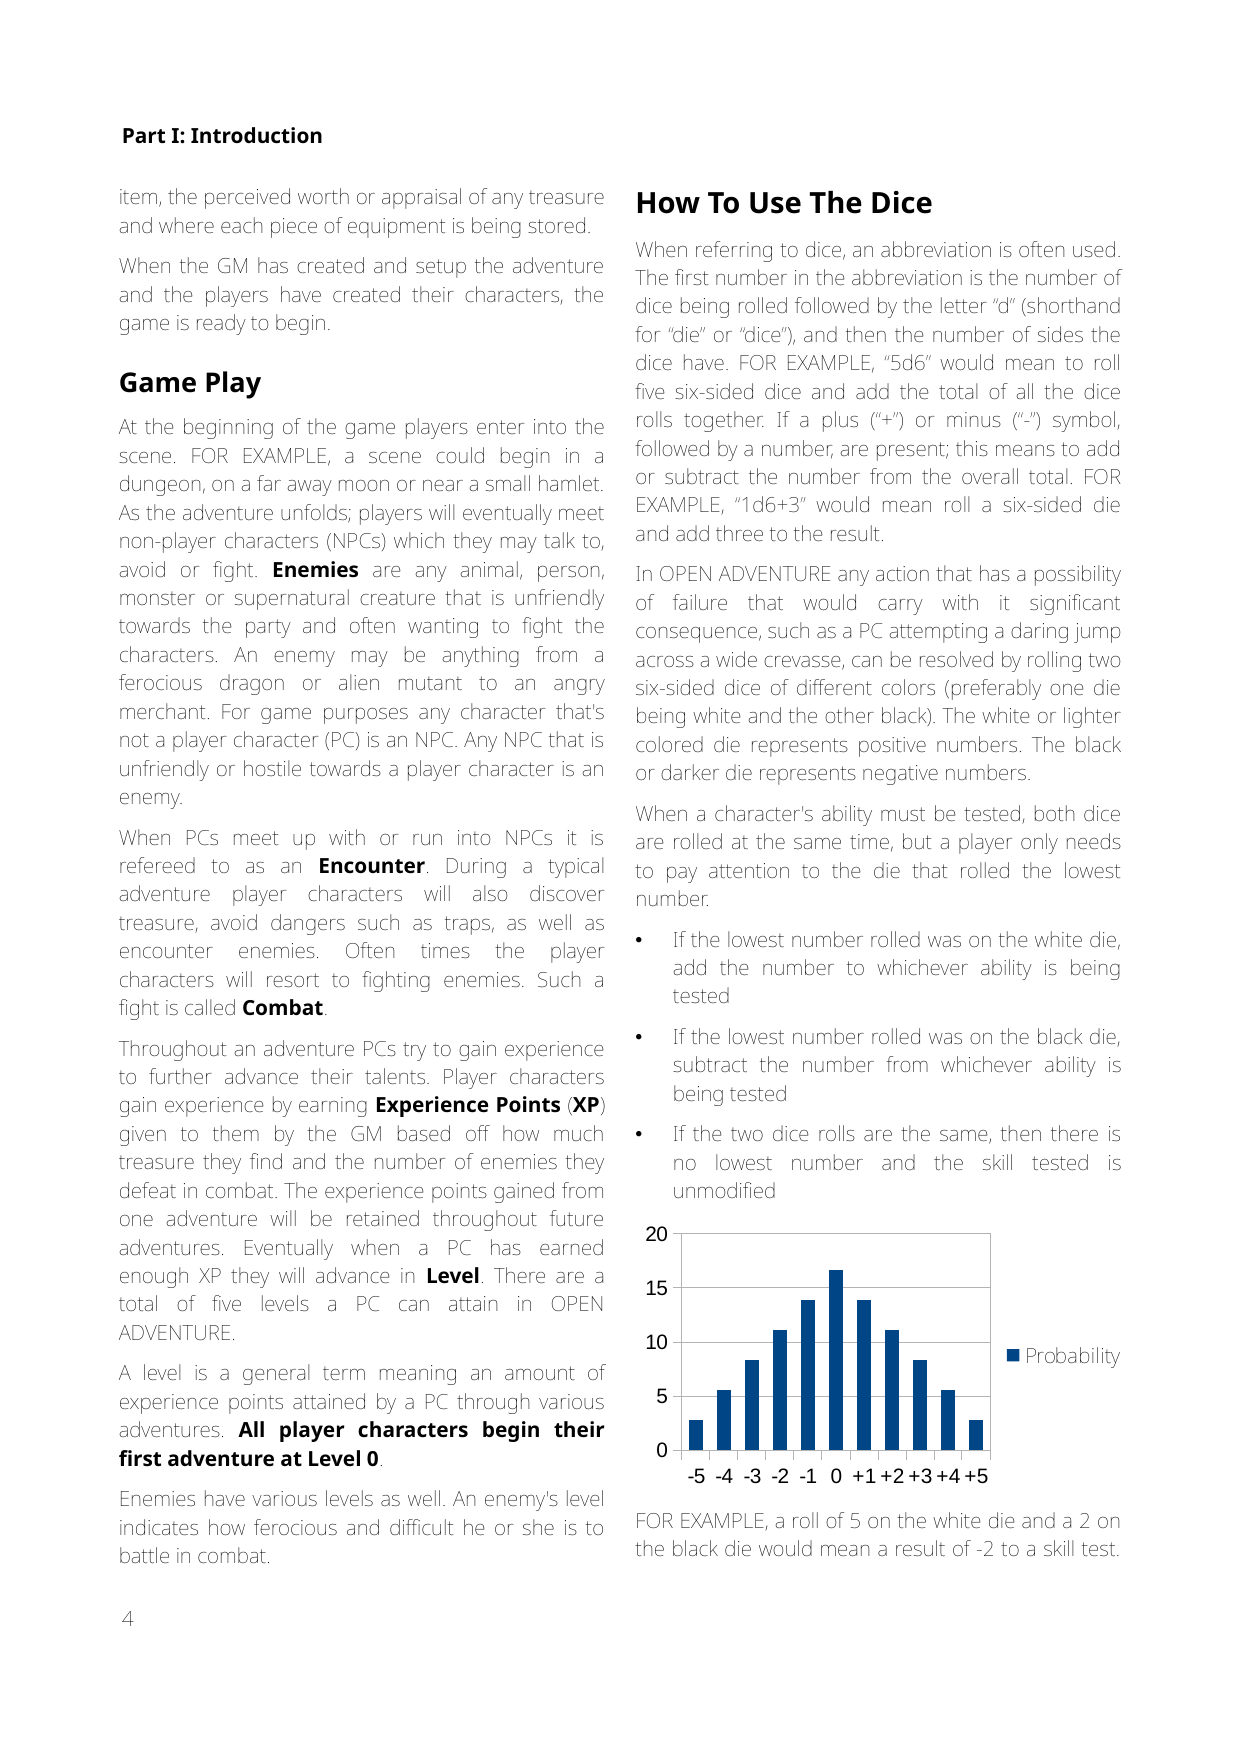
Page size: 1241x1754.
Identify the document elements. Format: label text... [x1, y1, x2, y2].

text In OPEN ADVENTURE any action that has a possibility of failure that would carry with it significant consequence, such as a PC attempting a daring jump across a wide crevasse, can be resolved by rolling two six-sided dice of different colors (preferably one die being white and the other black). The white or lighter colored die represents positive numbers. The black or darker die represents negative numbers. [635, 559, 1122, 787]
text Enemies have various levels as well. An enemy's level indicates how ferocious and difficult he or she is to battle in combat. [118, 1484, 605, 1569]
text When PCs meet up with or run into NPCs it is refereed to as an Encounter. During a typical adventure player characters will also discover treasure, avoid dangers such as traps, as well as encounter enemies. Often times the player characters will resort to fighting enemies. Such a fight is called Combat. [118, 823, 605, 1022]
list If the lowest number rolled was on the black die, subtract the number from whichever ability is being tested [635, 1022, 1122, 1107]
text Game Play [118, 364, 605, 401]
text When a character's ability must be tested, both dice are rolled at the same time, but a player only needs to pay attention to the die that rolled the lowest number. [635, 799, 1122, 913]
text FOR EXAMPLE, a roll of 5 on the white die and a 2 on the black die would mean a result of -2 to a skill test. [635, 1506, 1122, 1563]
text When referring to dice, an abbreviation is often used. The first number in the abbreviation is the number of dice being rolled followed by the letter “d” (shorthand for “die” or “dice”), and then the number of sides the dice have. FOR EXAMPLE, “5d6” would mean to roll five six-sided dice and add the total of all the dice rolls together. If a plus (“+”) or minus (“-”) symbol, followed by a number, are present; this means to add or subtract the number from the overall total. FOR EXAMPLE, “1d6+3” would mean roll a six-sided die and add three to the result. [635, 235, 1122, 547]
text item, the perceived worth or appraisal of any treasure and where each piece of equipment is being stored. [118, 182, 605, 239]
text At the beginning of the game players enter into the scene. FOR EXAMPLE, a scene could begin in a dungeon, on a far away moon or near a small hamlet. As the adventure unfolds; players will eventually meet non-player characters (NPCs) which they may talk to, avoid or fight. Enemies are any animal, person, monster or supernatural creature that is unfriendly towards the party and often wanting to fight the characters. An enemy may be anything from a ferocious dragon or alien mutant to an angry merchant. For game purposes any character that's not a player character (PC) is an NPC. Any NPC that is unfriendly or hostile towards a player character is an enemy. [118, 412, 605, 811]
text A level is a general term meaning an amount of experience points attained by a PC through various adventures. All player characters begin their first adventure at Level 0. [118, 1358, 605, 1472]
text Throughout an adventure PCs try to gain experience to further advance their talents. Player characters gain experience by earning Experience Points (XP) given to them by the GM based off how much treasure they find and the number of enemies they defeat in combat. The experience points gained from one adventure will be retained throughout future adventures. Eventually when a PC has earned enough XP they will advance in Level. There are a total of five levels a PC can attain in OPEN ADVENTURE. [118, 1034, 605, 1346]
list If the lowest number rolled was on the white die, add the number to whichever ability is being tested [635, 925, 1122, 1010]
list If the two dice rolls are the same, then there is no lowest number and the skill tested is unmodified [635, 1119, 1122, 1204]
text When the GM has created and setup the adventure and the players have created their characters, the game is ready to begin. [118, 251, 605, 337]
subtitle How To Use The Dice [635, 182, 1122, 222]
